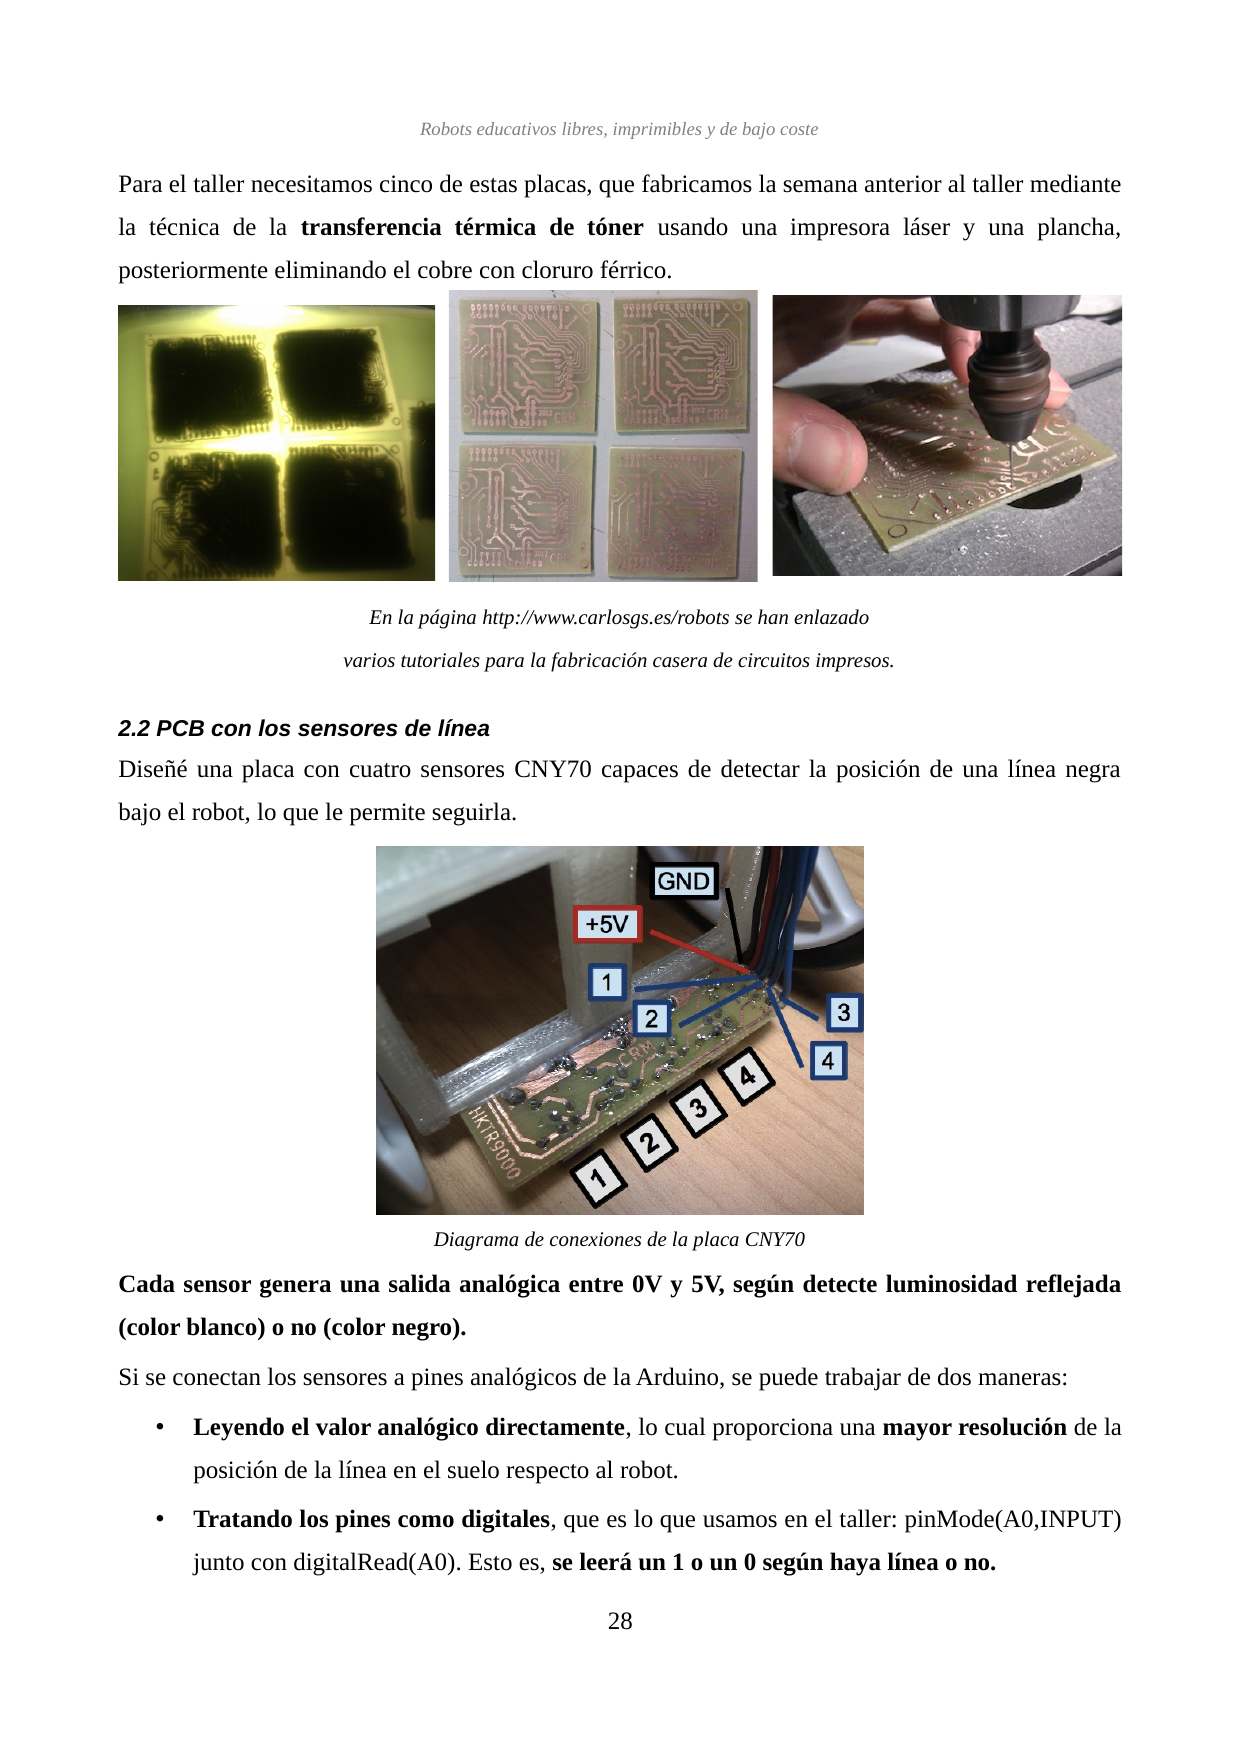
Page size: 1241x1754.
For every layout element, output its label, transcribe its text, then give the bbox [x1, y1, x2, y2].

text varios tutoriales para la fabricación casera de circuitos impresos. [118, 648, 1122, 672]
list Leyendo el valor analógico directamente, lo cual proporciona una mayor resolución de la posición de la línea en el suelo respecto al robot. [156, 1412, 1122, 1483]
text Si se conectan los sensores a pines analógicos de la Arduino, se puede trabajar de dos maneras: [118, 1362, 1122, 1391]
subtitle 2.2 PCB con los sensores de línea [118, 715, 1122, 742]
picture [376, 846, 864, 1215]
text Diagrama de conexiones de la placa CNY70 [118, 847, 1122, 1251]
picture [448, 290, 758, 582]
picture [118, 305, 436, 581]
list Tratando los pines como digitales, que es lo que usamos en el taller: pinMode(A0,INPUT) junto con digitalRead(A0). Esto es, se leerá un 1 o un 0 según haya línea o no. [156, 1504, 1122, 1576]
text Cada sensor genera una salida analógica entre 0V y 5V, según detecte luminosidad reflejada (color blanco) o no (color negro). [118, 1269, 1122, 1341]
text En la página http://www.carlosgs.es/robots se han enlazado [118, 305, 1122, 629]
text Para el taller necesitamos cinco de estas placas, que fabricamos la semana anterior al taller mediante la técnica de la transferencia térmica de tóner usando una impresora láser y una plancha, posteriormente eliminando el cobre con cloruro férrico. [118, 169, 1122, 284]
text Diseñé una placa con cuatro sensores CNY70 capaces de detectar la posición de una línea negra bajo el robot, lo que le permite seguirla. [118, 754, 1122, 826]
picture [772, 295, 1123, 576]
